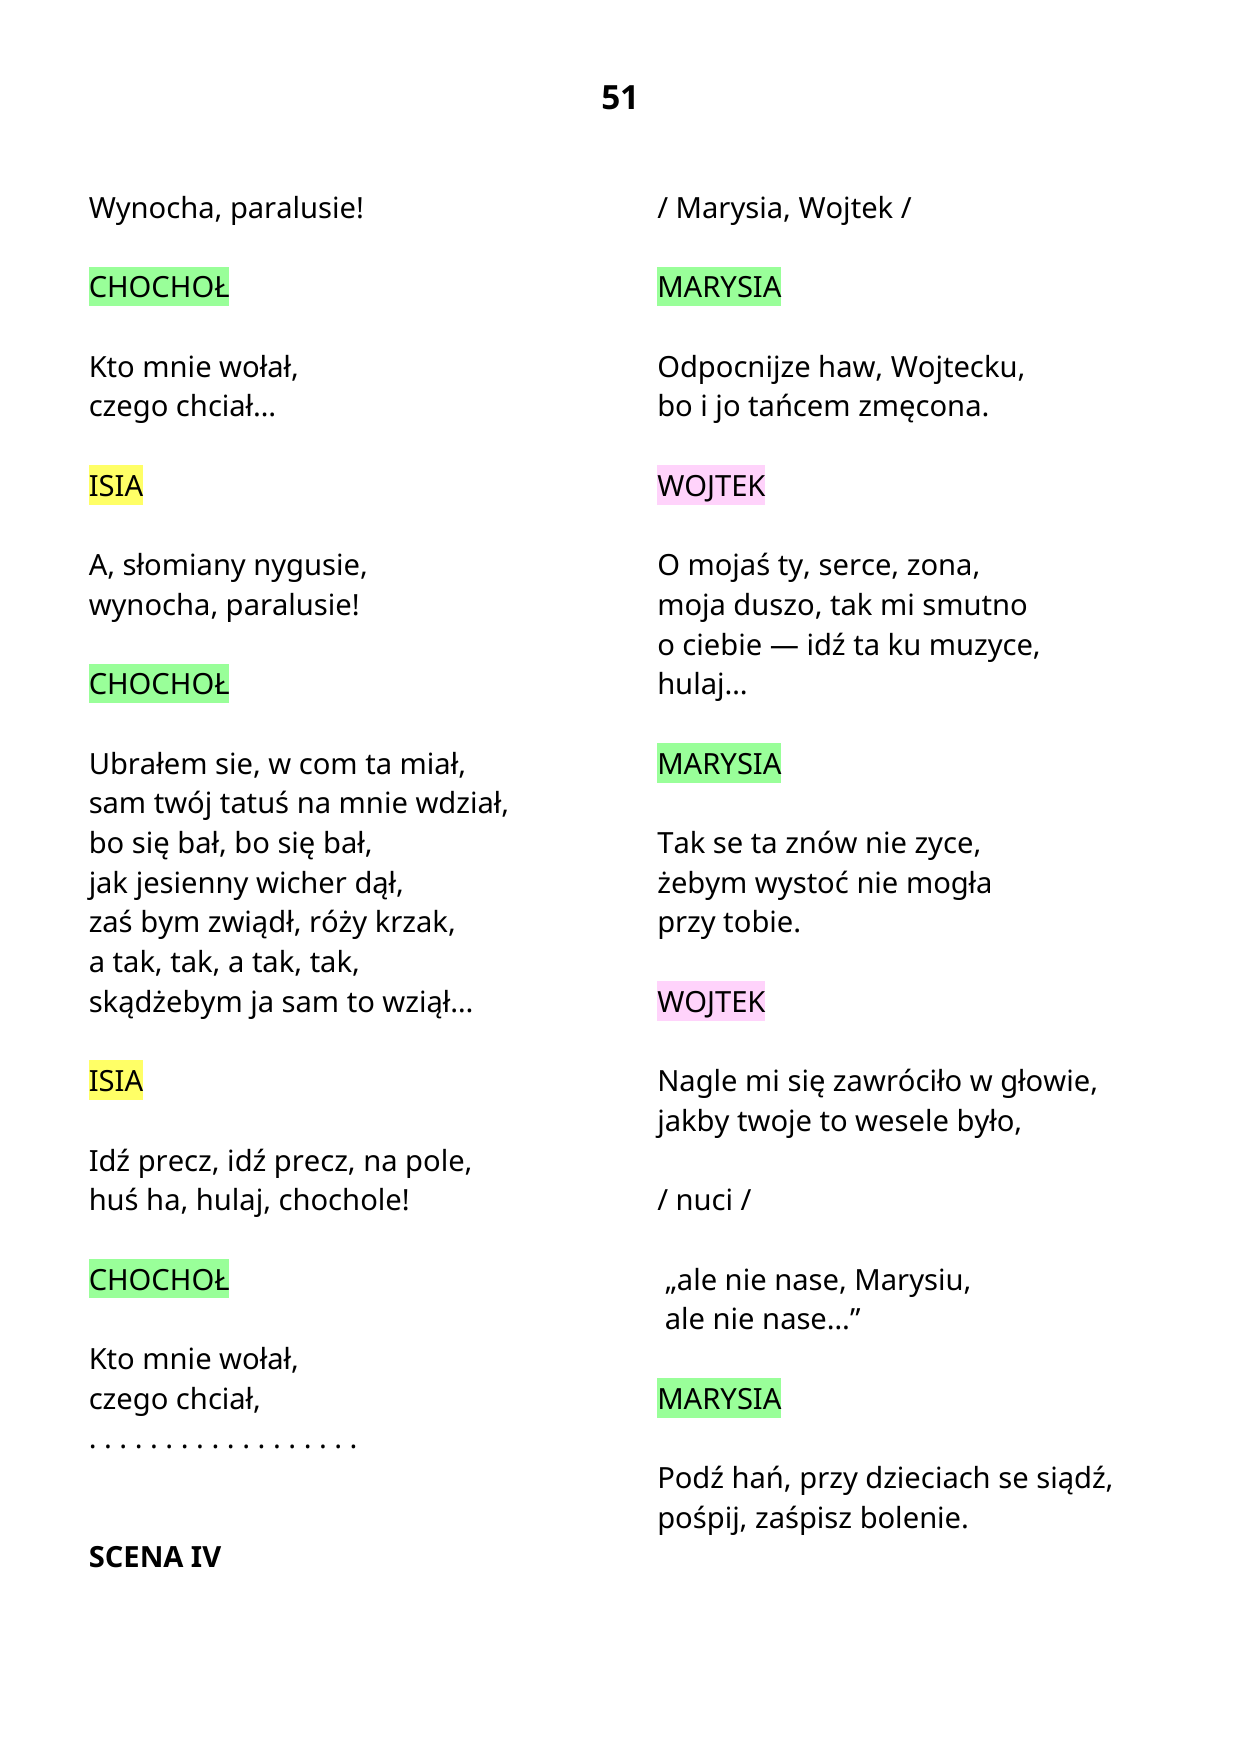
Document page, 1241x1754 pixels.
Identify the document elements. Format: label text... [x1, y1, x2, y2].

text Podź hań, przy dzieciach se siądź, [657, 1457, 1152, 1497]
text MARYSIA [657, 267, 1152, 306]
text CHOCHOŁ [88, 1259, 583, 1298]
text ISIA [88, 1060, 583, 1100]
text Kto mnie wołał, [88, 346, 583, 386]
text MARYSIA [657, 743, 1152, 783]
text . . . . . . . . . . . . . . . . . . [88, 1418, 583, 1457]
text o ciebie — idź ta ku muzyce, [657, 624, 1152, 663]
text bo i jo tańcem zmęcona. [657, 386, 1152, 425]
text pośpij, zaśpisz bolenie. [657, 1497, 1152, 1537]
text sam twój tatuś na mnie wdział, [88, 783, 583, 822]
text Wynocha, paralusie! [88, 187, 583, 227]
text huś ha, hulaj, chochole! [88, 1179, 583, 1219]
text Kto mnie wołał, [88, 1338, 583, 1378]
text czego chciał… [88, 386, 583, 425]
text / nuci / [657, 1179, 1152, 1219]
text WOJTEK [657, 981, 1152, 1021]
text SCENA IV [88, 1537, 583, 1576]
text Ubrałem sie, w com ta miał, [88, 743, 583, 783]
text jakby twoje to wesele było, [657, 1100, 1152, 1140]
text Tak se ta znów nie zyce, [657, 822, 1152, 862]
text Odpocnijze haw, Wojtecku, [657, 346, 1152, 386]
text CHOCHOŁ [88, 267, 583, 306]
text jak jesienny wicher dął, [88, 862, 583, 902]
text przy tobie. [657, 902, 1152, 941]
text a tak, tak, a tak, tak, [88, 941, 583, 981]
text „ale nie nase, Marysiu, [657, 1259, 1152, 1298]
text WOJTEK [657, 465, 1152, 505]
text Nagle mi się zawróciło w głowie, [657, 1060, 1152, 1100]
text A, słomiany nygusie, [88, 544, 583, 584]
text MARYSIA [657, 1378, 1152, 1418]
text Idź precz, idź precz, na pole, [88, 1140, 583, 1179]
text czego chciał, [88, 1378, 583, 1418]
text ISIA [88, 465, 583, 505]
text hulaj… [657, 663, 1152, 703]
text O mojaś ty, serce, zona, [657, 544, 1152, 584]
text bo się bał, bo się bał, [88, 822, 583, 862]
text moja duszo, tak mi smutno [657, 584, 1152, 624]
text CHOCHOŁ [88, 663, 583, 703]
text żebym wystoć nie mogła [657, 862, 1152, 902]
text zaś bym zwiądł, róży krzak, [88, 902, 583, 941]
text / Marysia, Wojtek / [657, 187, 1152, 227]
text skądżebym ja sam to wziął… [88, 981, 583, 1021]
text ale nie nase…” [657, 1298, 1152, 1338]
text wynocha, paralusie! [88, 584, 583, 624]
